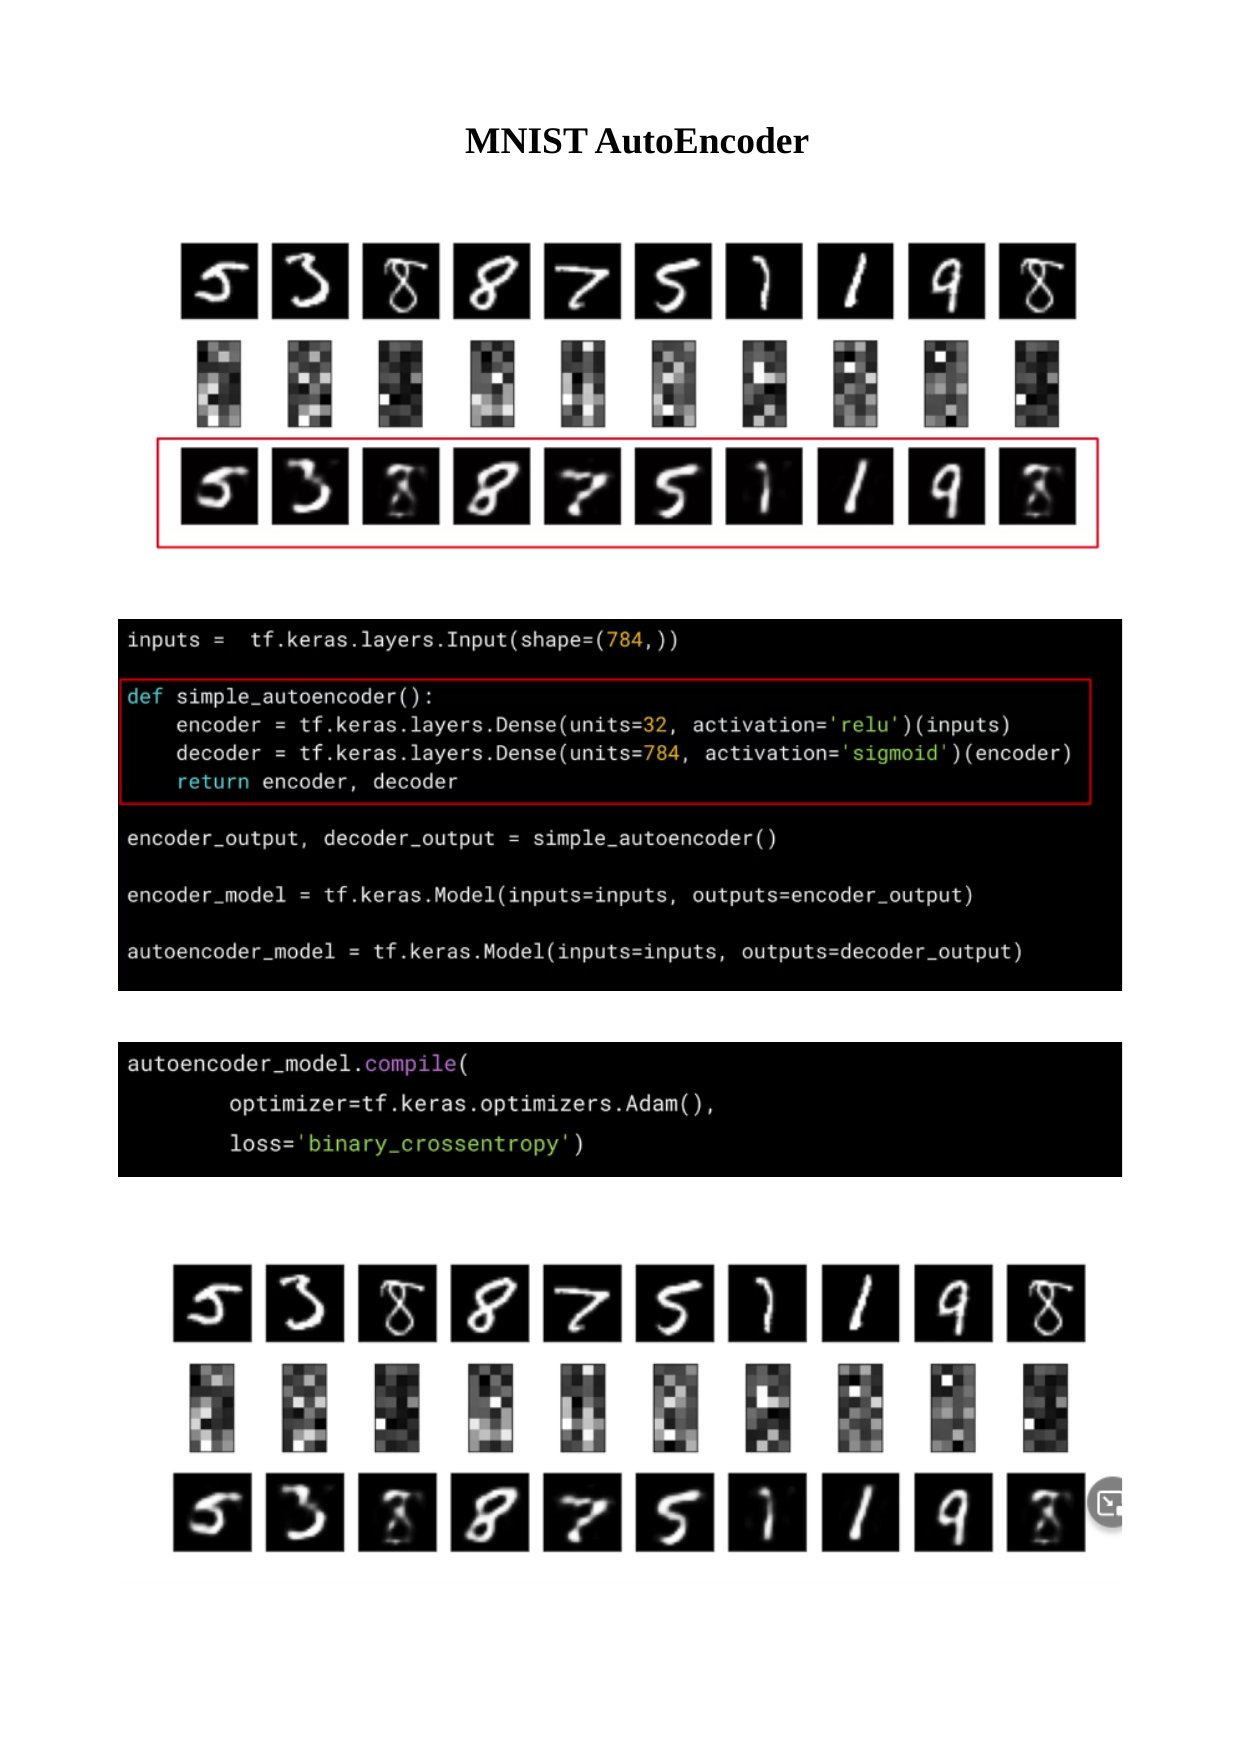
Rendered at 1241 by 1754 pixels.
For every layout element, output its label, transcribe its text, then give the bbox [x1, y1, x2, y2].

picture [118, 1228, 1123, 1583]
picture [118, 1042, 1123, 1177]
picture [118, 619, 1123, 991]
subtitle MNIST AutoEncoder [118, 118, 1122, 161]
picture [118, 221, 1123, 568]
